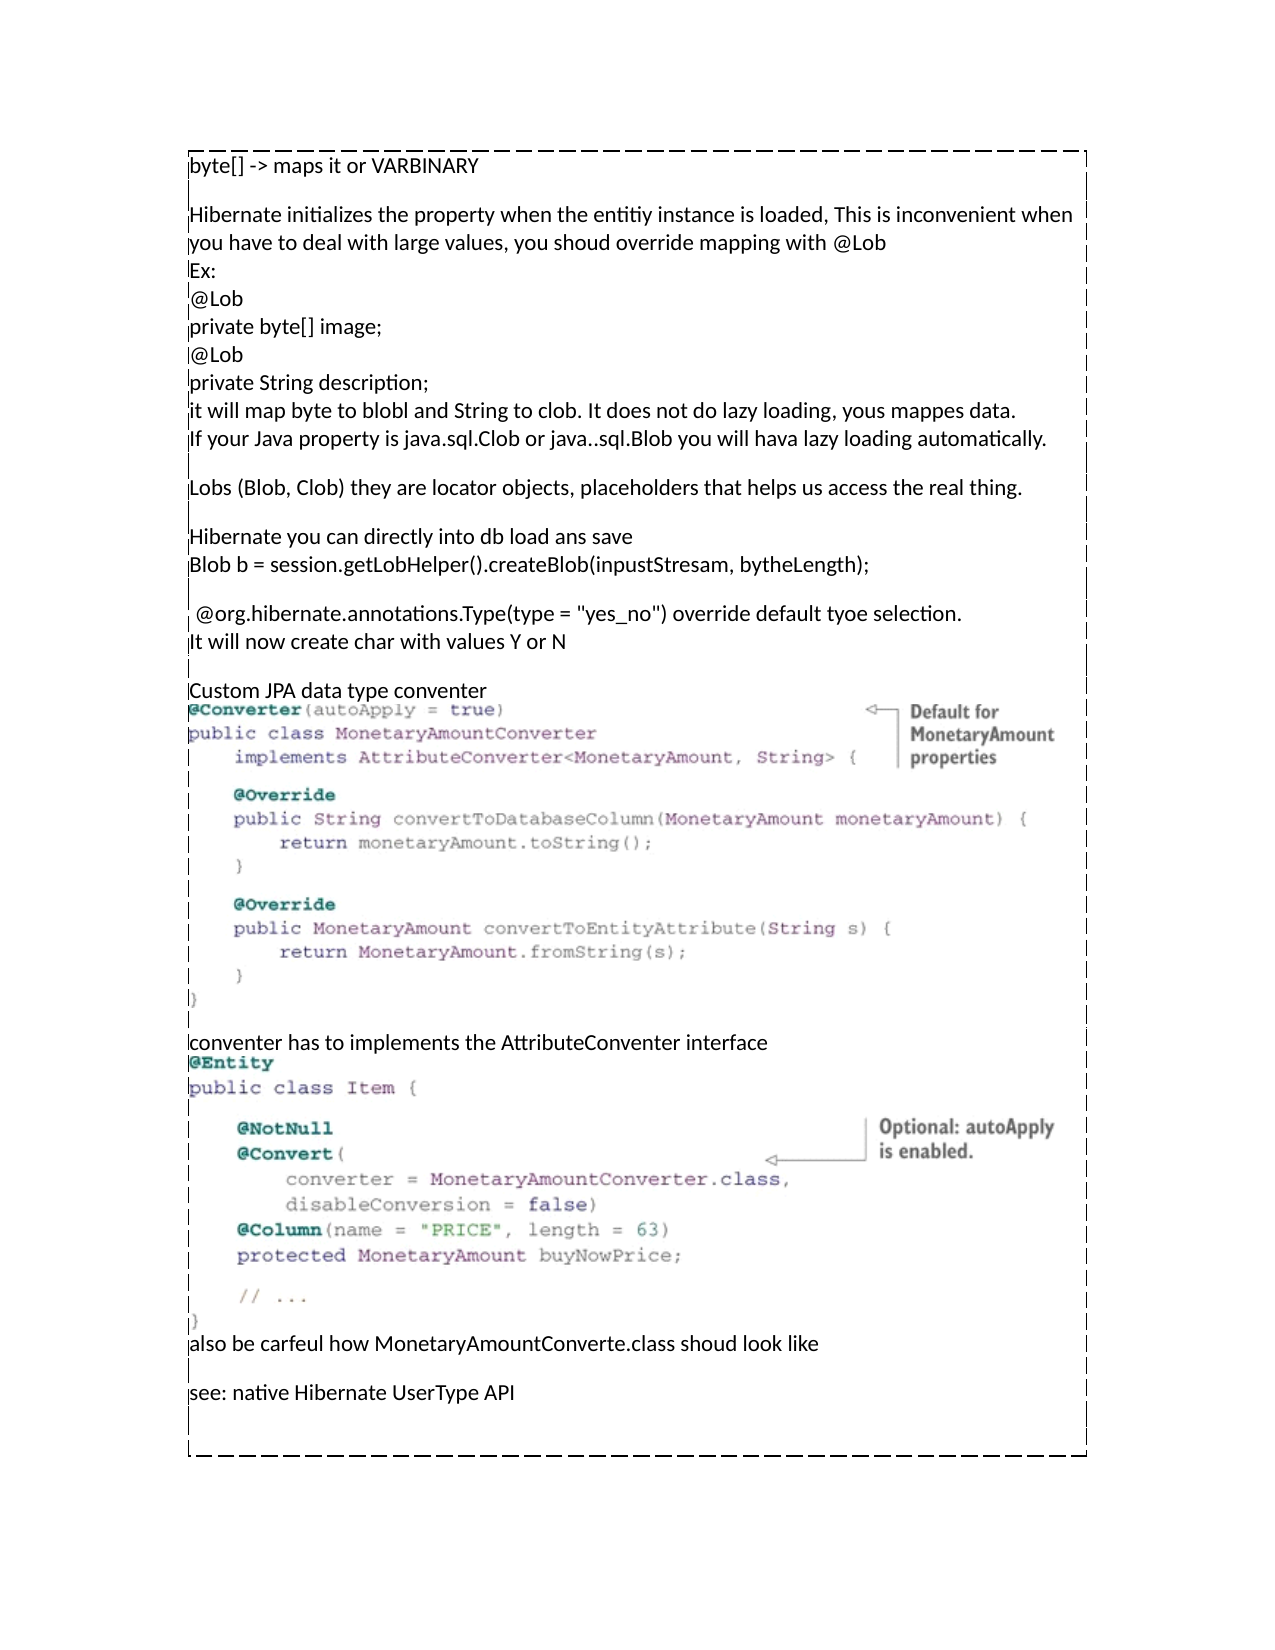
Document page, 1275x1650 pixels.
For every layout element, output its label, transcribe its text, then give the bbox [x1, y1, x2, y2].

text @org.hibernate.annotations.Type(type = "yes_no") override default tyoe selection. It will now create char with values Y or N [187, 598, 1087, 655]
text conventer has to implements the AttributeConventer interface also be carfeul how MonetaryAmountConverte.class shoud look like [187, 1026, 1087, 1357]
text Hibernate you can directly into db load ans save Blob b = session.getLobHelper().createBlob(inpustStresam, bytheLength); [187, 521, 1087, 578]
text Lobs (Blob, Clob) they are locator objects, placeholders that helps us access the real thing. [187, 472, 1087, 501]
text byte[] -> maps it or VARBINARY [187, 150, 1087, 179]
text Hibernate initializes the property when the entitiy instance is loaded, This is inconvenient when you have to deal with large values, you shoud override mapping with @Lob Ex: @Lob private byte[] image; @Lob private String description; it will map byte to blobl and String to clob. It does not do lazy loading, yous mappes data. If your Java property is java.sql.Clob or java..sql.Blob you will hava lazy loading automatically. [187, 199, 1087, 453]
text Custom JPA data type conventer [187, 674, 1087, 1007]
text see: native Hibernate UserType API [187, 1377, 1087, 1406]
